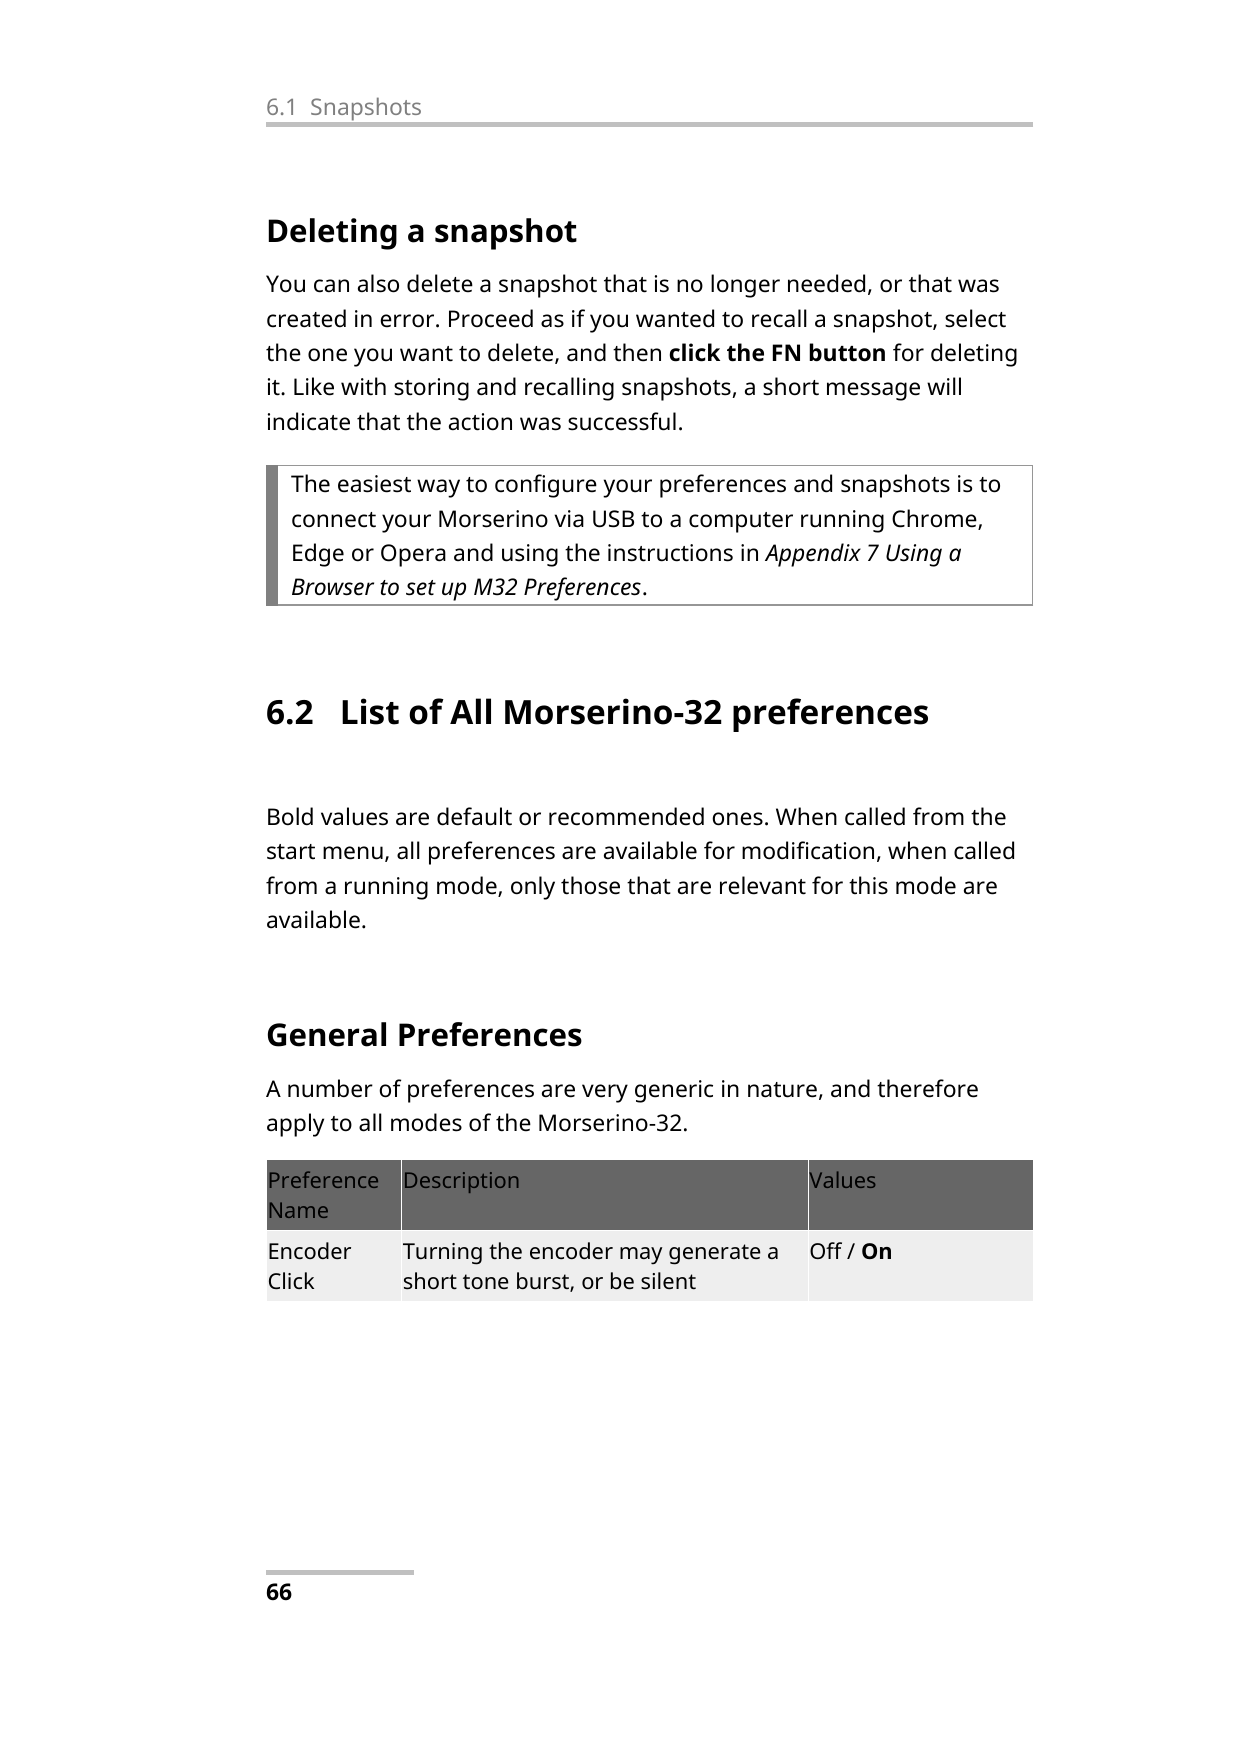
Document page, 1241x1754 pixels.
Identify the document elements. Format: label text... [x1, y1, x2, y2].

text Bold values are default or recommended ones. When called from the start menu, all preferences are available for modification, when called from a running mode, only those that are relevant for this mode are available. [266, 801, 1033, 935]
text A number of preferences are very generic in nature, and therefore apply to all modes of the Morserino-32. [266, 1073, 1033, 1138]
text The easiest way to configure your preferences and snapshots is to connect your Morserino via USB to a computer running Chrome, Edge or Opera and using the instructions in Appendix 7 Using a Browser to set up M32 Preferences. [278, 466, 1032, 604]
text You can also delete a snapshot that is no longer needed, or that was created in error. Proceed as if you wanted to recall a snapshot, select the one you want to delete, and then click the FN button for deleting it. Like with storing and recalling snapshots, a short message will indicate that the action was successful. [266, 268, 1033, 437]
table_header Description [402, 1160, 808, 1230]
table_cell Encoder Click [267, 1231, 401, 1301]
subtitle Deleting a snapshot [266, 207, 1033, 251]
table_header Preference Name [267, 1160, 401, 1230]
table_cell Turning the encoder may generate a short tone burst, or be silent [402, 1231, 808, 1301]
subtitle General Preferences [266, 1011, 1033, 1056]
table_header Values [809, 1160, 1033, 1230]
table_cell Off / On [809, 1231, 1033, 1301]
subtitle List of All Morserino-32 preferences [266, 689, 1033, 734]
